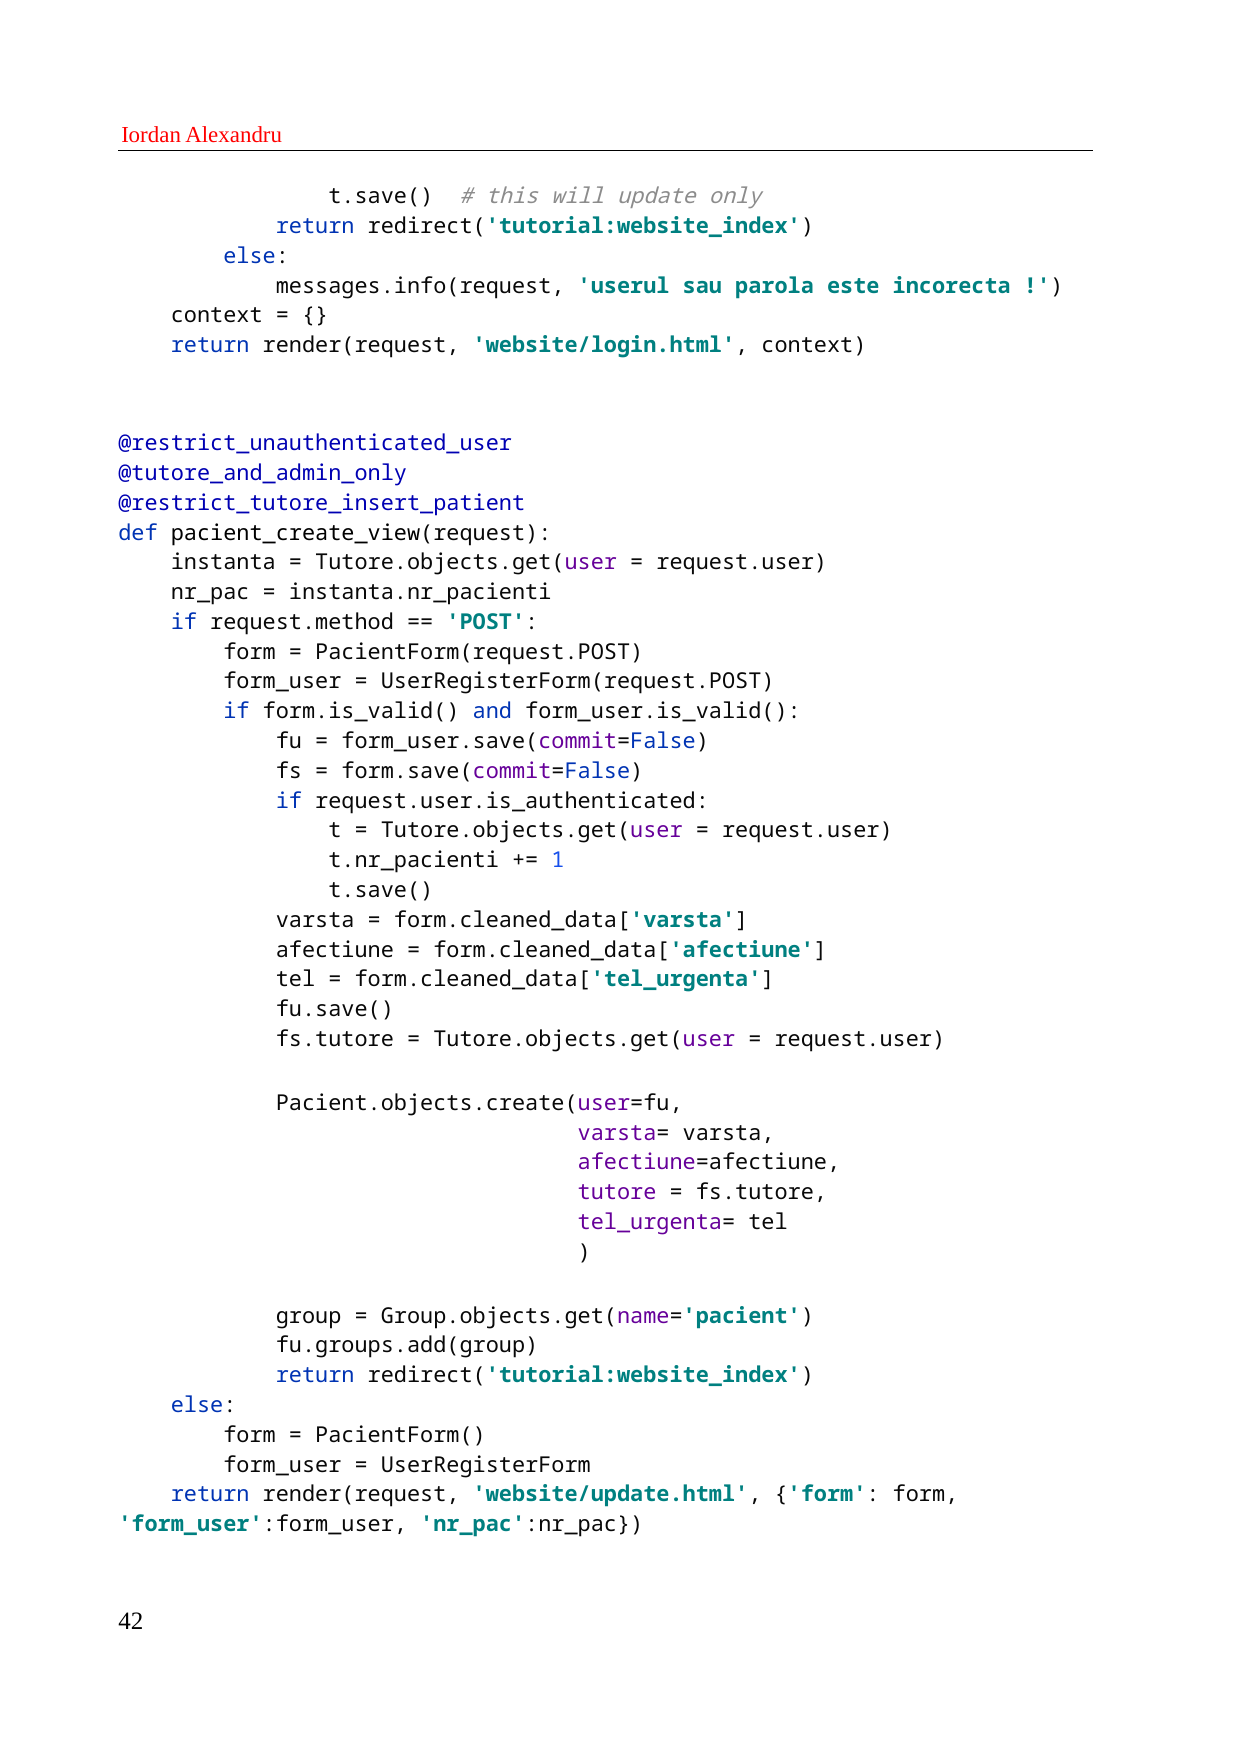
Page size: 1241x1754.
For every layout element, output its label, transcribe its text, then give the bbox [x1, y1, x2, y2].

text t.save() # this will update only return redirect('tutorial:website_index') else: messages.info(request, 'userul sau parola este incorecta !') context = {} return render(request, 'website/login.html', context) @restrict_unauthenticated_user @tutore_and_admin_only @restrict_tutore_insert_patient def pacient_create_view(request): instanta = Tutore.objects.get(user = request.user) nr_pac = instanta.nr_pacienti if request.method == 'POST': form = PacientForm(request.POST) form_user = UserRegisterForm(request.POST) if form.is_valid() and form_user.is_valid(): fu = form_user.save(commit=False) fs = form.save(commit=False) if request.user.is_authenticated: t = Tutore.objects.get(user = request.user) t.nr_pacienti += 1 t.save() varsta = form.cleaned_data['varsta'] afectiune = form.cleaned_data['afectiune'] tel = form.cleaned_data['tel_urgenta'] fu.save() fs.tutore = Tutore.objects.get(user = request.user) Pacient.objects.create(user=fu, varsta= varsta, afectiune=afectiune, tutore = fs.tutore, tel_urgenta= tel ) group = Group.objects.get(name='pacient') fu.groups.add(group) return redirect('tutorial:website_index') else: form = PacientForm() form_user = UserRegisterForm return render(request, 'website/update.html', {'form': form, 'form_user':form_user, 'nr_pac':nr_pac}) [118, 180, 1093, 1572]
